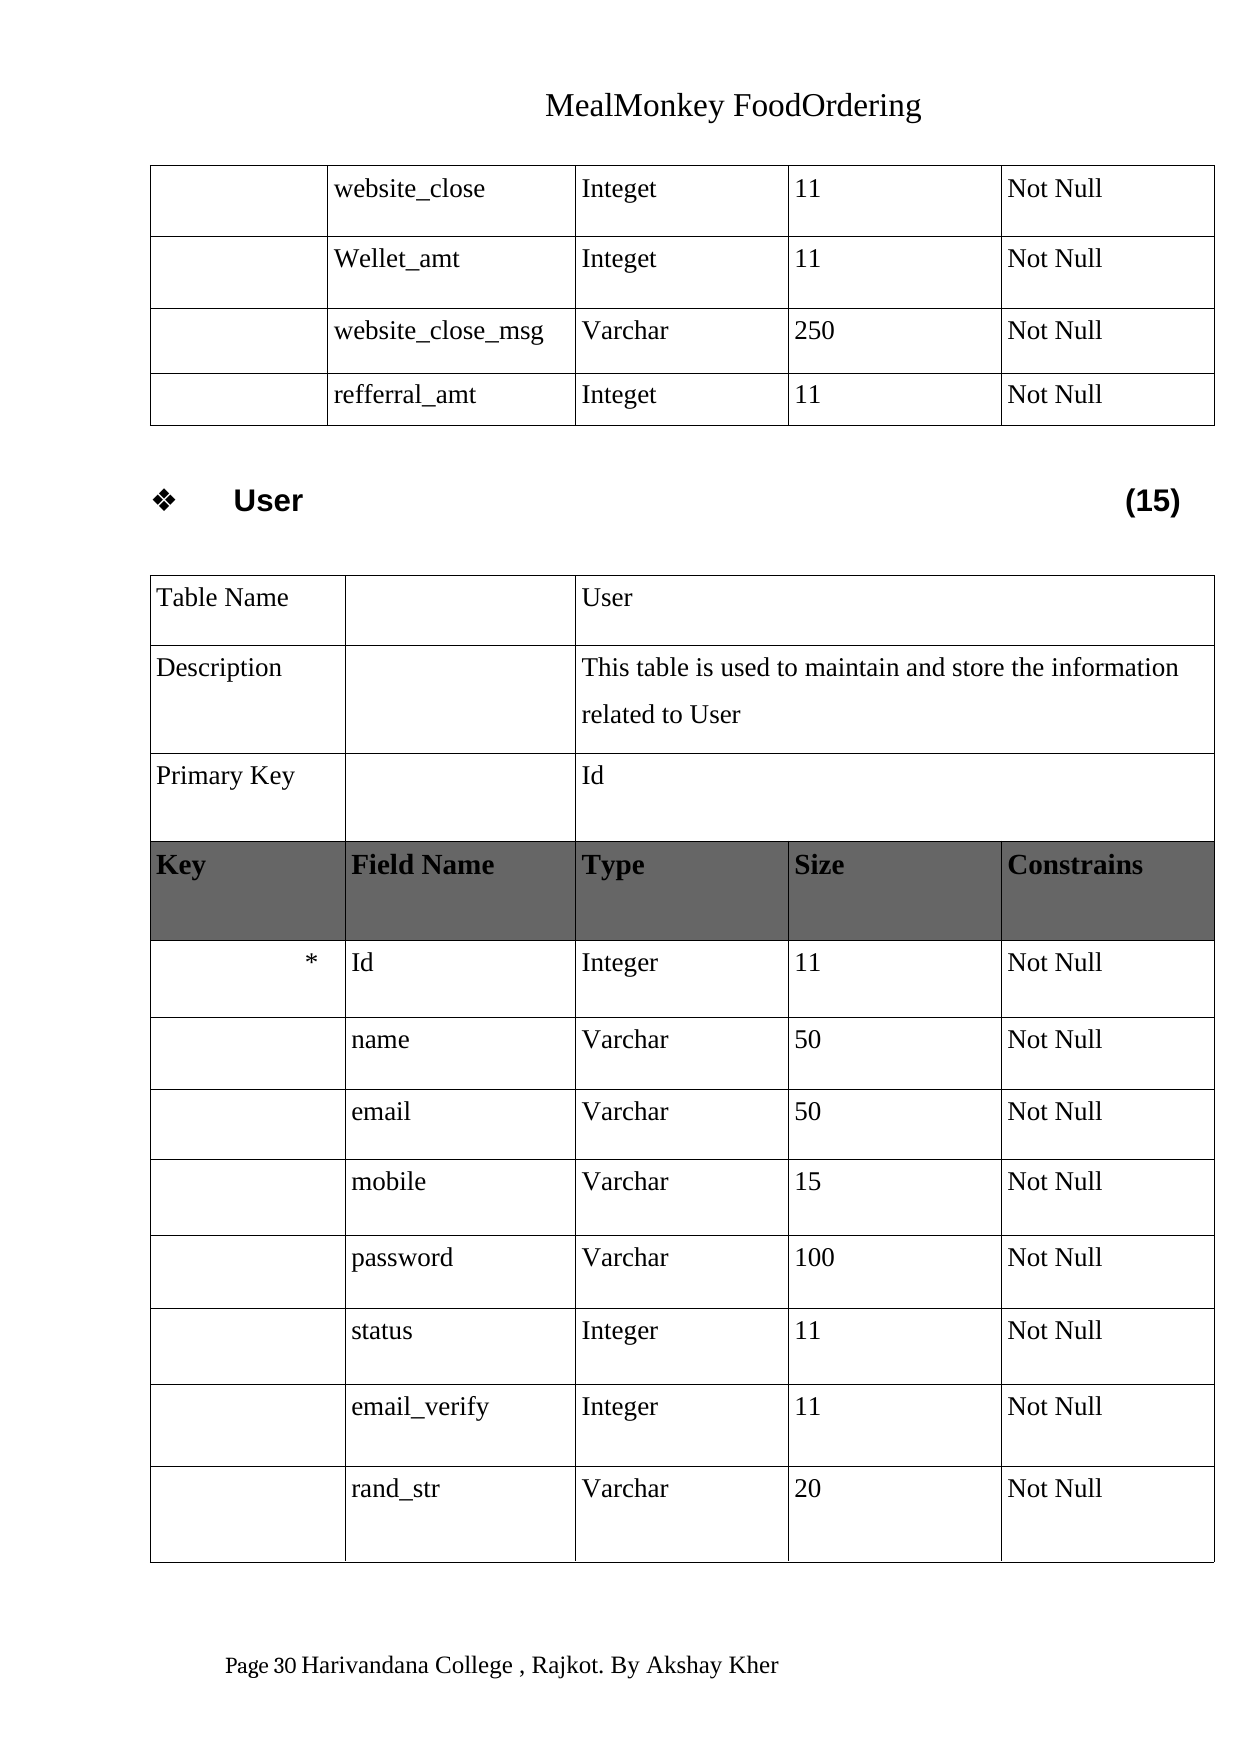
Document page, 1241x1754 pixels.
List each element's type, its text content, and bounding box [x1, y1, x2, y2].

table_cell [151, 1236, 345, 1307]
table_cell Description [151, 646, 345, 753]
table_cell website_close_msg [328, 309, 575, 372]
table_cell Size [789, 842, 1001, 940]
table_cell mobile [346, 1160, 575, 1235]
table_cell website_close [328, 166, 575, 236]
table_header User [576, 576, 1214, 645]
table_cell Not Null [1002, 1385, 1214, 1466]
table_cell [151, 237, 327, 308]
table_cell 11 [789, 1309, 1001, 1384]
table_cell Varchar [576, 1160, 788, 1235]
table_cell [151, 1385, 345, 1466]
table_cell Not Null [1002, 1018, 1214, 1089]
table_cell rand_str [346, 1467, 575, 1561]
table_cell email_verify [346, 1385, 575, 1466]
table_cell password [346, 1236, 575, 1307]
table_cell Wellet_amt [328, 237, 575, 308]
table_cell Not Null [1002, 1467, 1214, 1561]
table_cell Integer [576, 1309, 788, 1384]
table_cell Not Null [1002, 1090, 1214, 1159]
table_cell Integer [576, 1385, 788, 1466]
table_cell Not Null [1002, 166, 1214, 236]
table_cell 11 [789, 237, 1001, 308]
table_cell Not Null [1002, 1160, 1214, 1235]
table_cell Not Null [1002, 374, 1214, 425]
table_cell name [346, 1018, 575, 1089]
table_cell [346, 754, 575, 841]
table_header Table Name [151, 576, 345, 645]
table_cell [151, 374, 327, 425]
table_cell Key [151, 842, 345, 940]
table_cell Varchar [576, 309, 788, 372]
table_cell email [346, 1090, 575, 1159]
table_cell [151, 309, 327, 372]
table_cell Not Null [1002, 1236, 1214, 1307]
table_cell Integet [576, 166, 788, 236]
table_cell Integet [576, 237, 788, 308]
table_cell Field Name [346, 842, 575, 940]
table_cell [346, 646, 575, 753]
table_cell [151, 1160, 345, 1235]
table_cell 11 [789, 166, 1001, 236]
table_cell status [346, 1309, 575, 1384]
table_cell Not Null [1002, 941, 1214, 1016]
table_header [346, 576, 575, 645]
table_cell [151, 1090, 345, 1159]
table_cell 11 [789, 1385, 1001, 1466]
table_cell Id [346, 941, 575, 1016]
table_cell 50 [789, 1090, 1001, 1159]
table_cell 20 [789, 1467, 1001, 1561]
table_cell 11 [789, 374, 1001, 425]
table_cell This table is used to maintain and store the information related to User [576, 646, 1214, 753]
table_cell Primary Key [151, 754, 345, 841]
table_cell 11 [789, 941, 1001, 1016]
table_cell 250 [789, 309, 1001, 372]
text ❖ User (15) [150, 478, 1214, 520]
table_cell Varchar [576, 1090, 788, 1159]
table_cell Id [576, 754, 1214, 841]
table_cell Not Null [1002, 1309, 1214, 1384]
table_cell Not Null [1002, 237, 1214, 308]
table_cell 100 [789, 1236, 1001, 1307]
table_cell Varchar [576, 1467, 788, 1561]
table_cell refferral_amt [328, 374, 575, 425]
table_cell Not Null [1002, 309, 1214, 372]
table_cell Type [576, 842, 788, 940]
table_cell Integet [576, 374, 788, 425]
table_cell 15 [789, 1160, 1001, 1235]
table_cell 50 [789, 1018, 1001, 1089]
table_cell Varchar [576, 1018, 788, 1089]
table_cell Integer [576, 941, 788, 1016]
table_cell * [151, 941, 345, 1016]
table_cell [151, 1018, 345, 1089]
table_cell Constrains [1002, 842, 1214, 940]
table_cell Varchar [576, 1236, 788, 1307]
table_cell [151, 1309, 345, 1384]
table_cell [151, 1467, 345, 1561]
table_cell [151, 166, 327, 236]
